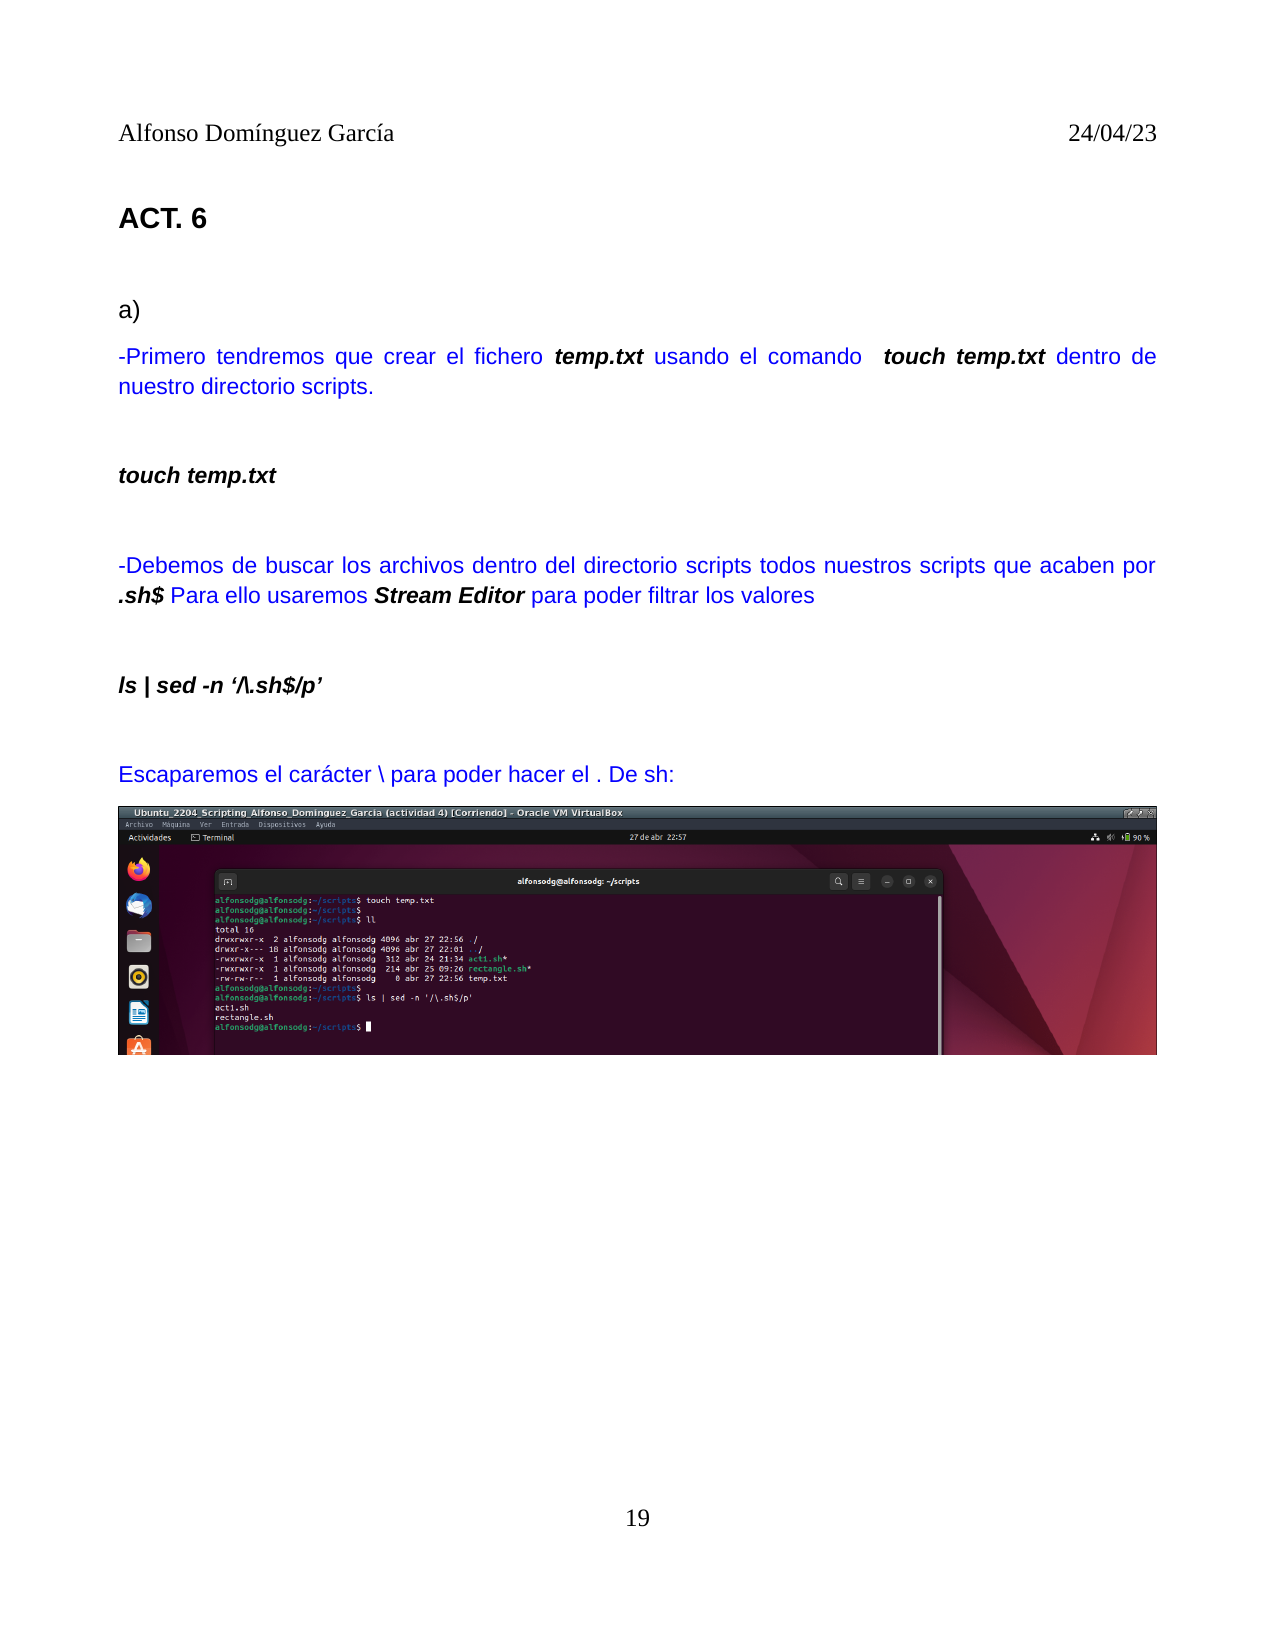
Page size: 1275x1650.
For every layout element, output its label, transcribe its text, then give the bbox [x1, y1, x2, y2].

text a) [118, 295, 1157, 324]
subtitle ACT. 6 [118, 201, 1157, 235]
text -Primero tendremos que crear el fichero temp.txt usando el comando touch temp.txt dentro de nuestro directorio scripts. [118, 343, 1157, 399]
picture [118, 806, 1157, 1055]
text ls | sed -n ‘/\.sh$/p’ [118, 672, 1157, 698]
text Escaparemos el carácter \ para poder hacer el . De sh: [118, 761, 1157, 788]
text touch temp.txt [118, 462, 1157, 489]
text -Debemos de buscar los archivos dentro del directorio scripts todos nuestros scripts que acaben por .sh$ Para ello usaremos Stream Editor para poder filtrar los valores [118, 552, 1157, 608]
